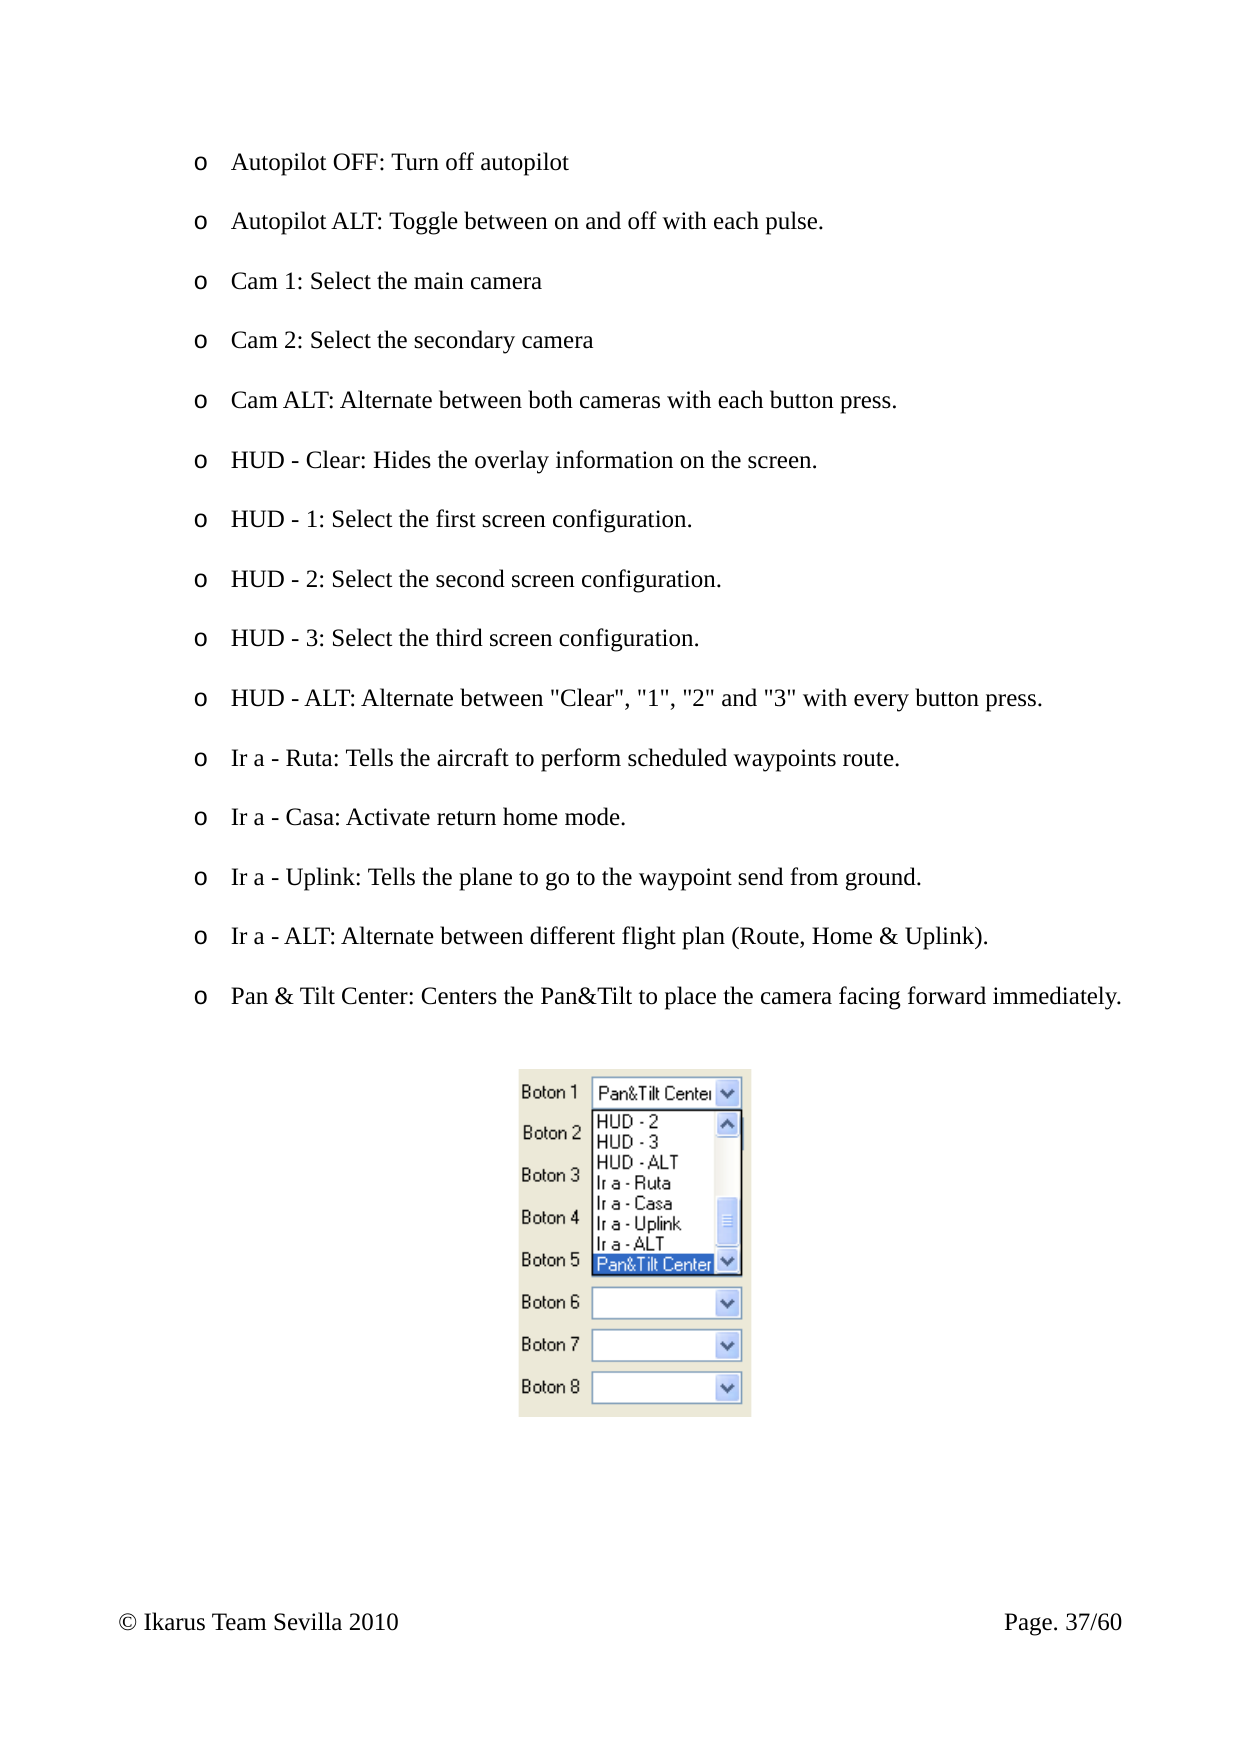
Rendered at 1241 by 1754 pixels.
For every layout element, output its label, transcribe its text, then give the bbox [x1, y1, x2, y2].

list HUD - 1: Select the first screen configuration. [193, 504, 1152, 535]
list Autopilot ALT: Toggle between on and off with each pulse. [193, 206, 1152, 237]
list Ir a - Ruta: Tells the aircraft to perform scheduled waypoints route. [193, 743, 1152, 773]
list Cam 2: Select the secondary camera [193, 326, 1152, 356]
picture [518, 1069, 752, 1417]
list HUD - 2: Select the second screen configuration. [193, 564, 1152, 595]
list Ir a - Casa: Activate return home mode. [193, 802, 1152, 833]
list HUD - 3: Select the third screen configuration. [193, 623, 1152, 654]
list Cam 1: Select the main camera [193, 266, 1152, 297]
list Autopilot OFF: Turn off autopilot [193, 147, 1152, 178]
list Cam ALT: Alternate between both cameras with each button press. [193, 385, 1152, 416]
list Ir a - ALT: Alternate between different flight plan (Route, Home & Uplink). [193, 921, 1152, 952]
list HUD - Clear: Hides the overlay information on the screen. [193, 445, 1152, 476]
list HUD - ALT: Alternate between "Clear", "1", "2" and "3" with every button press. [193, 683, 1152, 714]
list Pan & Tilt Center: Centers the Pan&Tilt to place the camera facing forward immediately. [193, 981, 1152, 1012]
list Ir a - Uplink: Tells the plane to go to the waypoint send from ground. [193, 862, 1152, 893]
